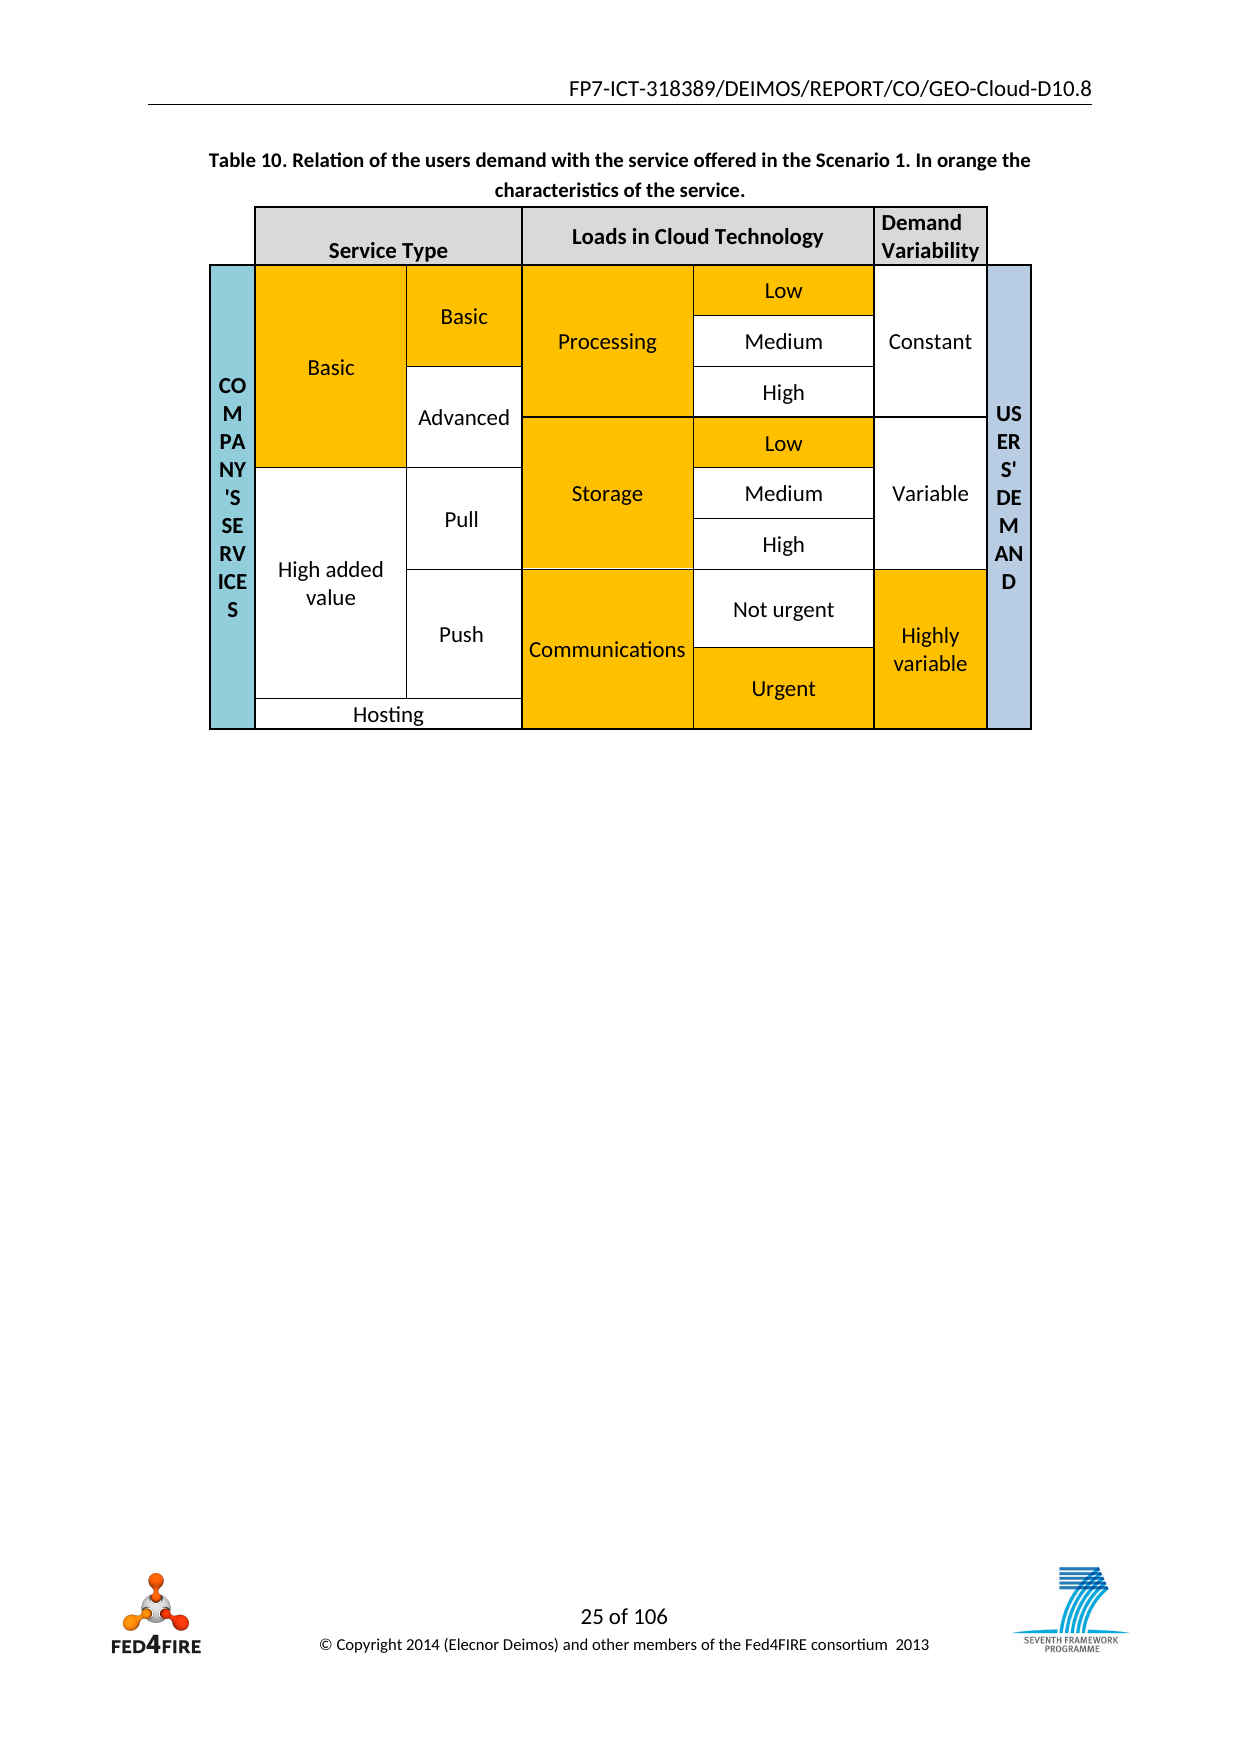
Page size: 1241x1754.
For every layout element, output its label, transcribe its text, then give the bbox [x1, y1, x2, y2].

table_header [210, 206, 254, 264]
table_cell Constant [875, 266, 986, 416]
table_header Loads in Cloud Technology [523, 208, 873, 264]
table_header [988, 206, 1031, 264]
table_cell Urgent [694, 648, 873, 728]
table_cell Processing [523, 266, 693, 416]
table_cell COMPANY'S SERVICES [211, 266, 254, 728]
table_header Service Type [256, 208, 521, 264]
table_header Demand Variability [875, 208, 986, 264]
table_cell USERS' DEMAND [988, 266, 1030, 728]
table_cell Advanced [407, 367, 521, 467]
table_cell Not urgent [694, 570, 873, 647]
table_cell Basic [407, 266, 521, 366]
table_cell High [694, 367, 873, 416]
table_cell Pull [407, 468, 521, 568]
table_cell Push [407, 570, 521, 698]
table_cell Low [694, 418, 873, 467]
table_cell Storage [523, 418, 693, 568]
table_cell Medium [694, 468, 873, 518]
table_cell Medium [694, 316, 873, 366]
table_cell Basic [256, 266, 406, 467]
table_cell High [694, 519, 873, 568]
text Table 10. Relation of the users demand with the service offered in the Scenario 1. In orange the characteristics of the service. [148, 148, 1092, 202]
table_cell Communications [523, 570, 693, 728]
table_cell Variable [875, 418, 986, 568]
table_cell Highly variable [875, 570, 986, 728]
table_cell Hosting [256, 699, 521, 728]
table_cell High added value [256, 468, 406, 698]
table_cell Low [694, 266, 873, 315]
